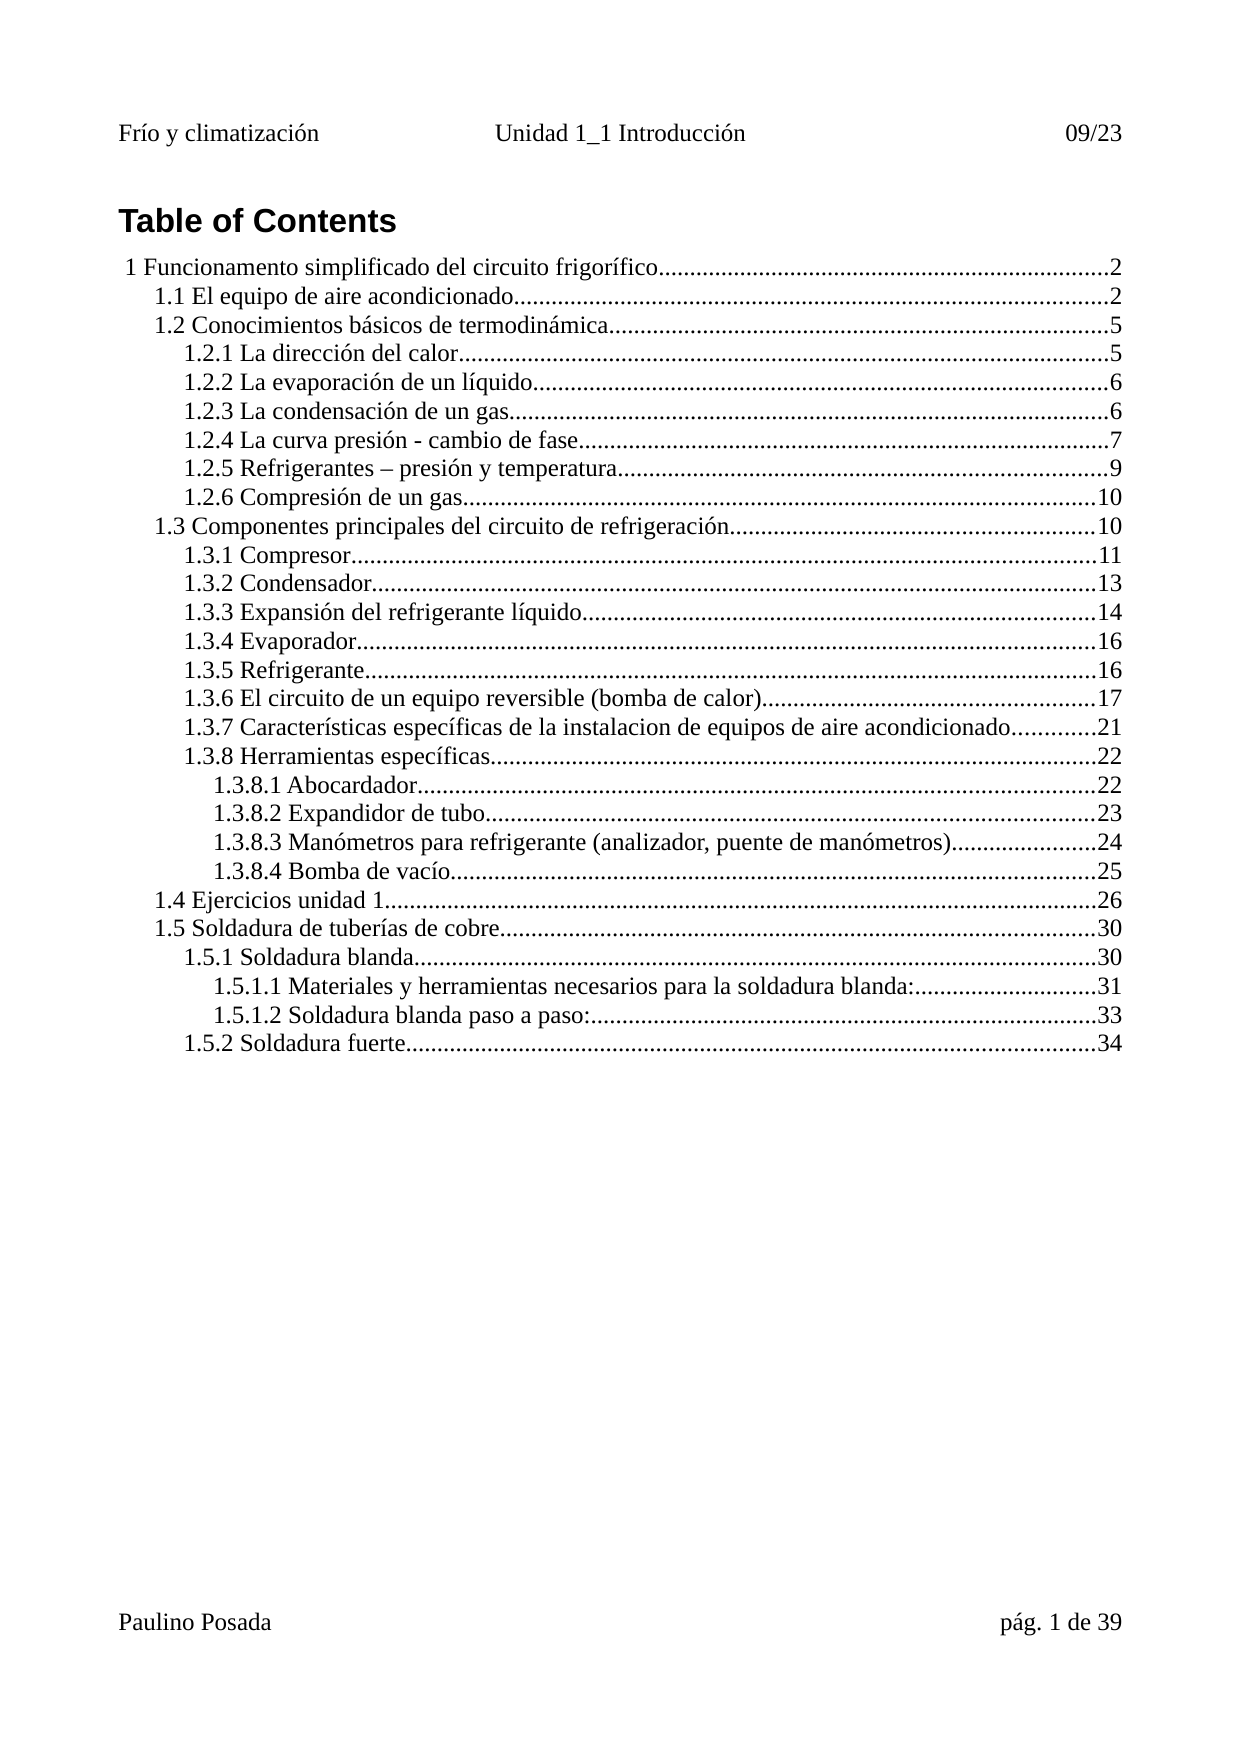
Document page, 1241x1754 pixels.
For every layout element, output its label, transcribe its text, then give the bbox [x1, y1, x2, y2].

text 1.5 Soldadura de tuberías de cobre 30 [148, 913, 1122, 942]
text 1.3.8.4 Bomba de vacío 25 [207, 856, 1122, 885]
text 1.3.5 Refrigerante 16 [177, 655, 1122, 683]
text 1.2.5 Refrigerantes – presión y temperatura 9 [177, 453, 1122, 482]
text 1.3.8.1 Abocardador 22 [207, 770, 1122, 798]
text 1.3.4 Evaporador 16 [177, 626, 1122, 655]
text 1.5.1.2 Soldadura blanda paso a paso: 33 [207, 1000, 1122, 1028]
text 1.3.1 Compresor 11 [177, 540, 1122, 568]
text 1.3.8.2 Expandidor de tubo 23 [207, 798, 1122, 827]
text 1.3.8 Herramientas específicas 22 [177, 741, 1122, 770]
text 1.2 Conocimientos básicos de termodinámica 5 [148, 310, 1122, 338]
text 1.5.1 Soldadura blanda 30 [177, 942, 1122, 971]
text 1.4 Ejercicios unidad 1 26 [148, 885, 1122, 913]
text 1.2.2 La evaporación de un líquido 6 [177, 367, 1122, 396]
text 1.5.1.1 Materiales y herramientas necesarios para la soldadura blanda: 31 [207, 971, 1122, 1000]
text 1.3.3 Expansión del refrigerante líquido 14 [177, 597, 1122, 626]
text 1.1 El equipo de aire acondicionado 2 [148, 281, 1122, 310]
text 1.3.7 Características específicas de la instalacion de equipos de aire acondicionado 21 [177, 712, 1122, 741]
text 1.3.2 Condensador 13 [177, 568, 1122, 597]
text 1.3.6 El circuito de un equipo reversible (bomba de calor) 17 [177, 683, 1122, 712]
subtitle Table of Contents [118, 201, 1122, 240]
text 1.2.6 Compresión de un gas 10 [177, 482, 1122, 511]
text 1.3.8.3 Manómetros para refrigerante (analizador, puente de manómetros) 24 [207, 827, 1122, 856]
text 1.2.4 La curva presión - cambio de fase 7 [177, 425, 1122, 453]
text 1 Funcionamento simplificado del circuito frigorífico 2 [118, 252, 1122, 281]
text 1.2.3 La condensación de un gas 6 [177, 396, 1122, 425]
text 1.5.2 Soldadura fuerte 34 [177, 1028, 1122, 1057]
text 1.2.1 La dirección del calor 5 [177, 338, 1122, 367]
text 1.3 Componentes principales del circuito de refrigeración 10 [148, 511, 1122, 540]
